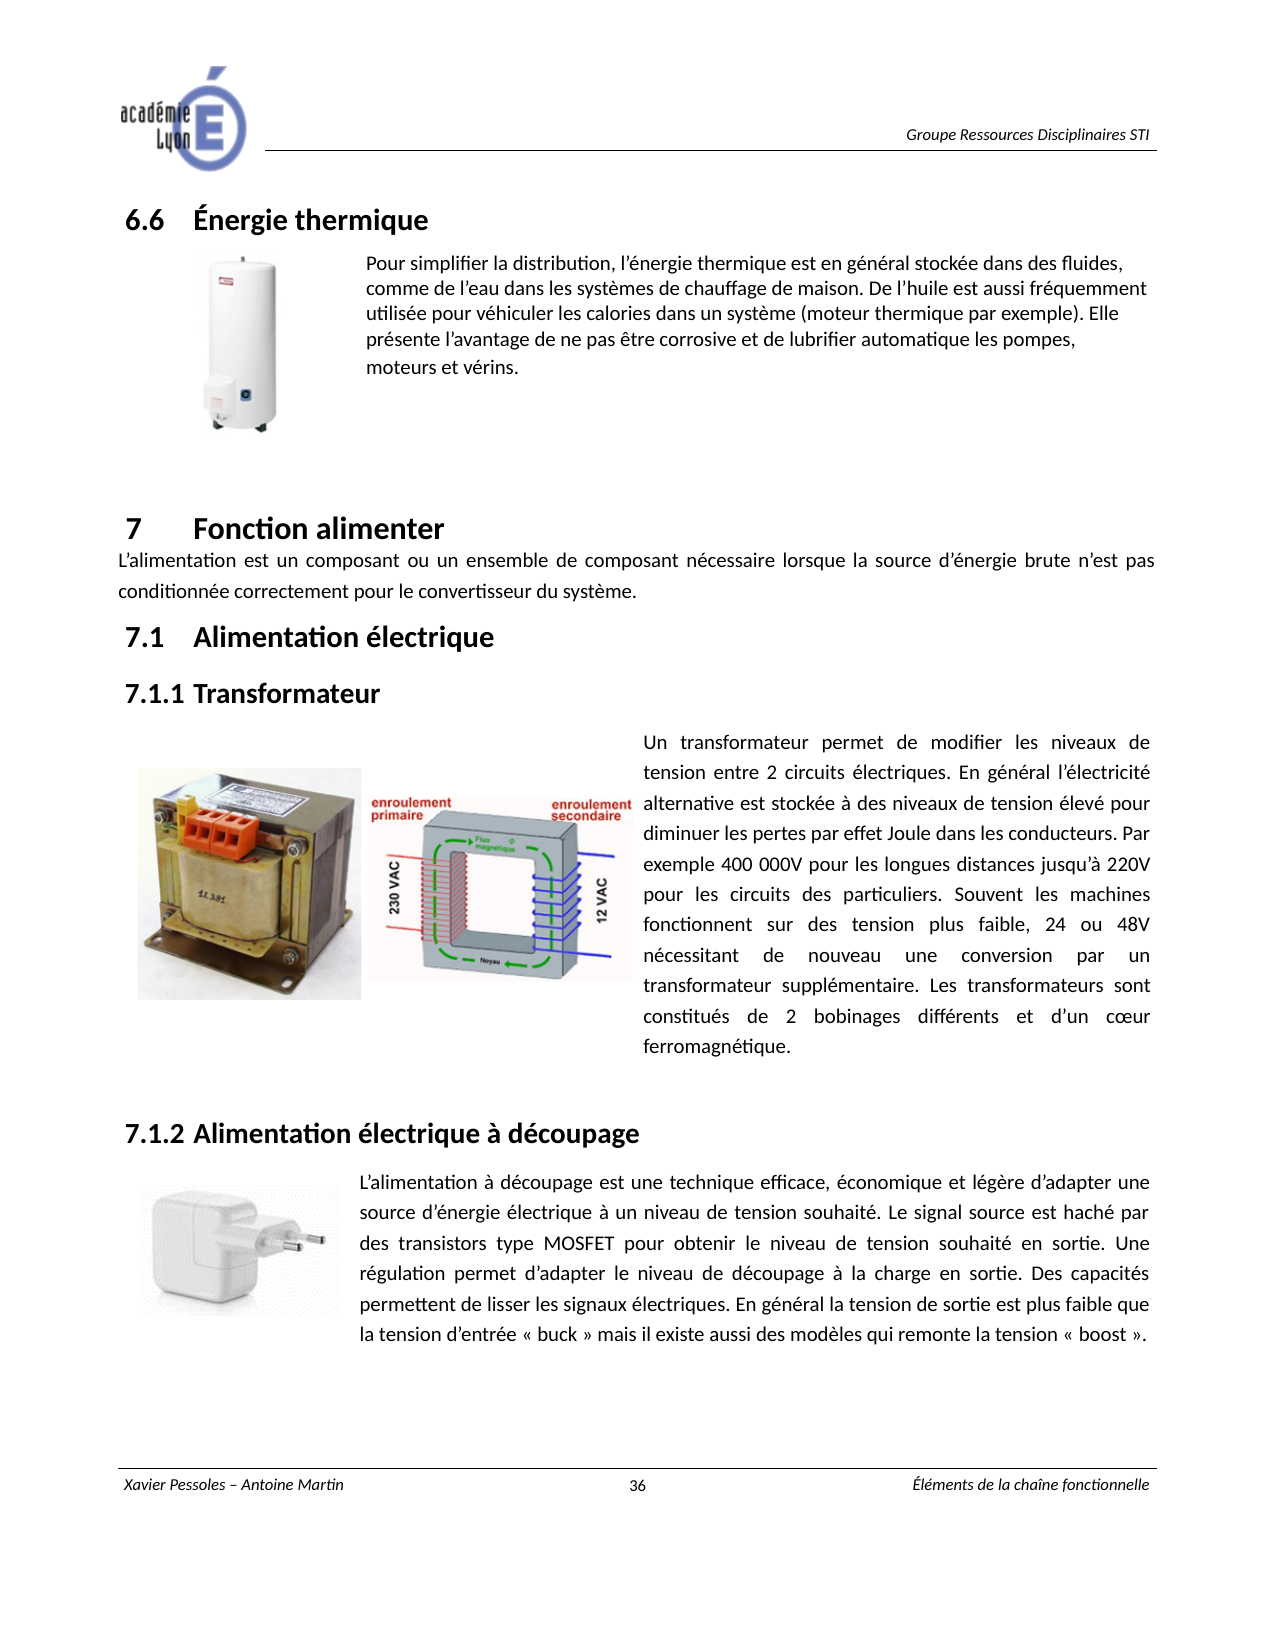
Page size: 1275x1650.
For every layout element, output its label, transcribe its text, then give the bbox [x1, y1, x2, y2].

table_header [118, 244, 360, 474]
picture [121, 66, 247, 173]
picture [139, 1186, 339, 1316]
text L’alimentation est un composant ou un ensemble de composant nécessaire lorsque la source d’énergie brute n’est pas conditionnée correctement pour le convertisseur du système. [118, 548, 1157, 603]
subtitle Énergie thermique [118, 201, 1157, 238]
picture [197, 249, 281, 440]
table_header [118, 1164, 354, 1355]
subtitle Fonction alimenter [118, 508, 1157, 548]
table_header [118, 724, 637, 1067]
subtitle Transformateur [118, 675, 1157, 711]
table_header Un transformateur permet de modifier les niveaux de tension entre 2 circuits électriques. En général l’électricité alternative est stockée à des niveaux de tension élevé pour diminuer les pertes par effet Joule dans les conducteurs. Par exemple 400 000V pour les longues distances jusqu’à 220V pour les circuits des particuliers. Souvent les machines fonctionnent sur des tension plus faible, 24 ou 48V nécessitant de nouveau une conversion par un transformateur supplémentaire. Les transformateurs sont constitués de 2 bobinages différents et d’un cœur ferromagnétique. [638, 724, 1157, 1067]
picture [368, 796, 634, 982]
table_header L’alimentation à découpage est une technique efficace, économique et légère d’adapter une source d’énergie électrique à un niveau de tension souhaité. Le signal source est haché par des transistors type MOSFET pour obtenir le niveau de tension souhaité en sortie. Une régulation permet d’adapter le niveau de découpage à la charge en sortie. Des capacités permettent de lisser les signaux électriques. En général la tension de sortie est plus faible que la tension d’entrée « buck » mais il existe aussi des modèles qui remonte la tension « boost ». [354, 1164, 1157, 1355]
picture [137, 768, 362, 1000]
subtitle Alimentation électrique [118, 617, 1157, 655]
subtitle Alimentation électrique à découpage [118, 1115, 1157, 1151]
table_header Pour simplifier la distribution, l’énergie thermique est en général stockée dans des fluides, comme de l’eau dans les systèmes de chauffage de maison. De l’huile est aussi fréquemment utilisée pour véhiculer les calories dans un système (moteur thermique par exemple). Elle présente l’avantage de ne pas être corrosive et de lubrifier automatique les pompes, moteurs et vérins. [360, 244, 1157, 474]
